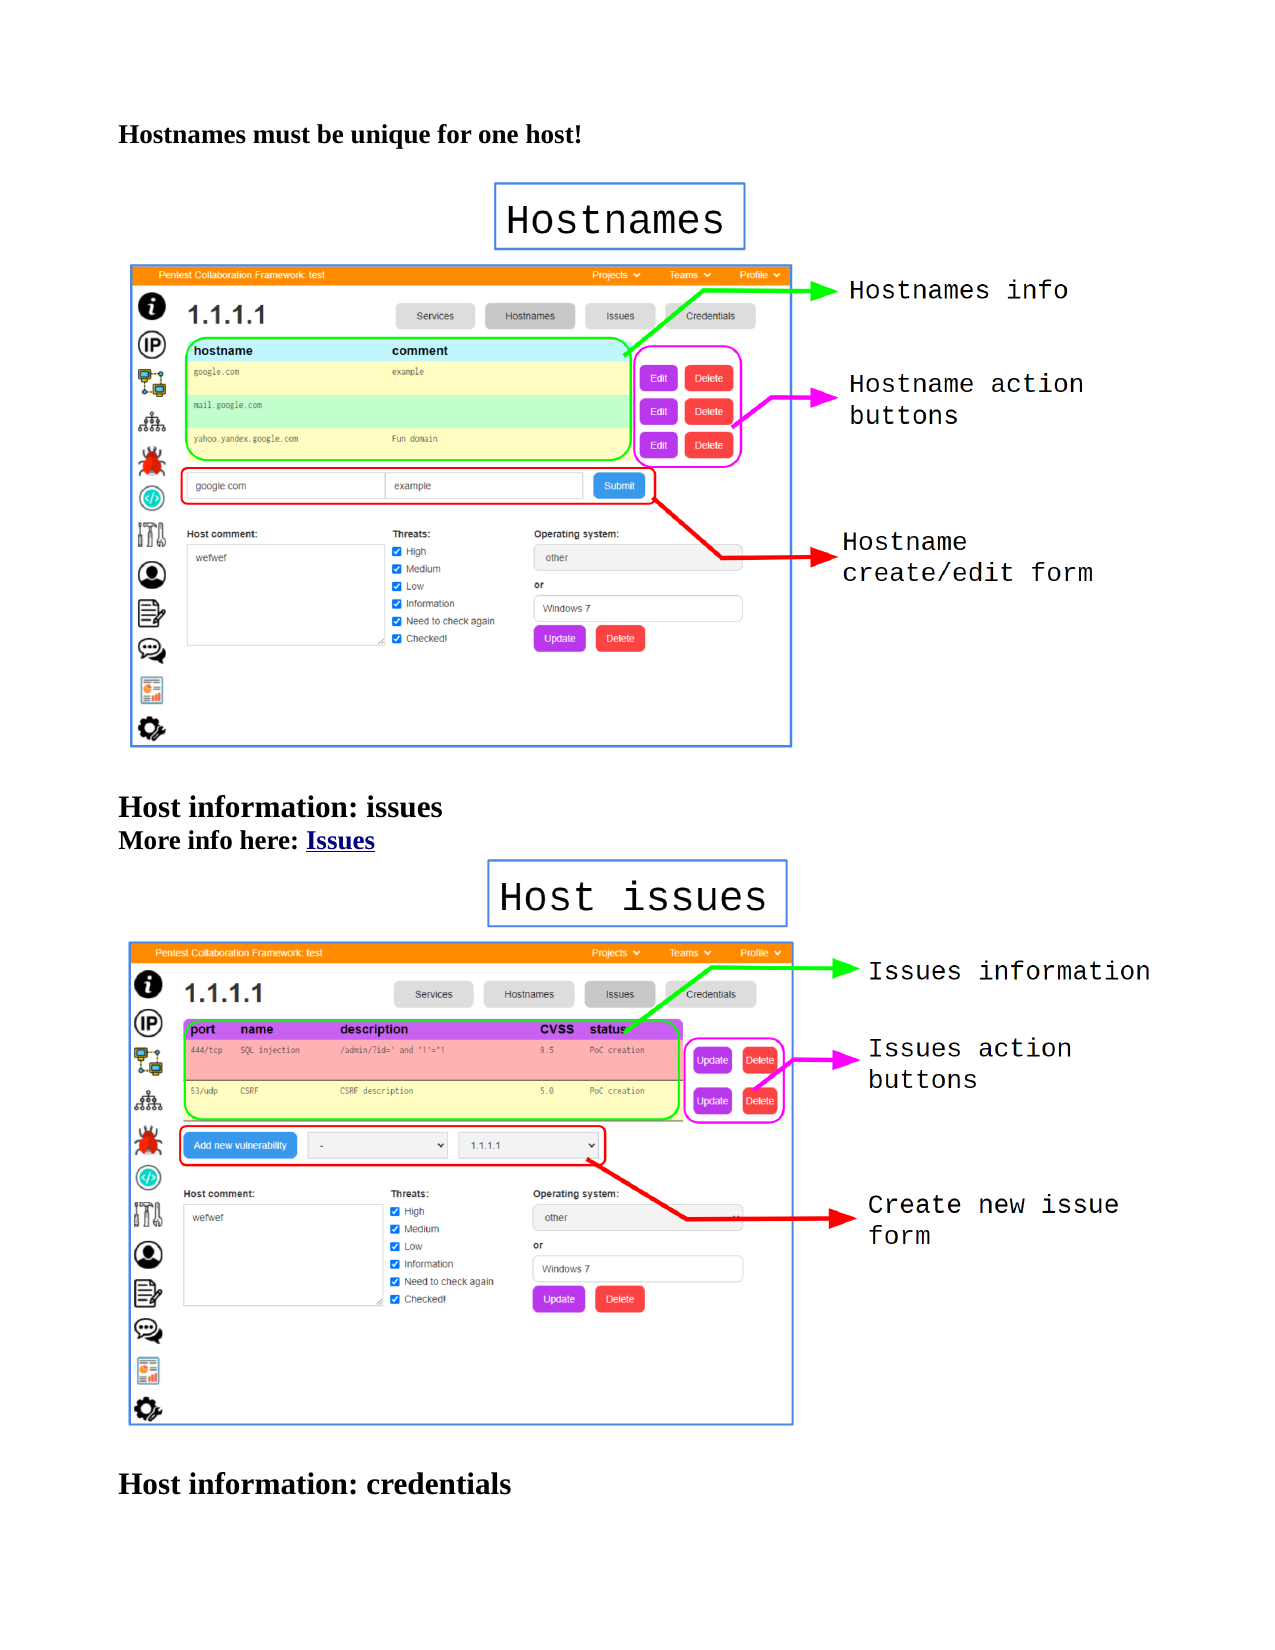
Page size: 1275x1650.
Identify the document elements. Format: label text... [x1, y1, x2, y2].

text More info here: Issues [118, 824, 1157, 855]
picture [118, 855, 1157, 1434]
text Hostnames must be unique for one host! [118, 118, 1157, 149]
text Host information: credentials [118, 1434, 1157, 1501]
text Host information: issues [118, 757, 1157, 824]
picture [118, 178, 1157, 757]
